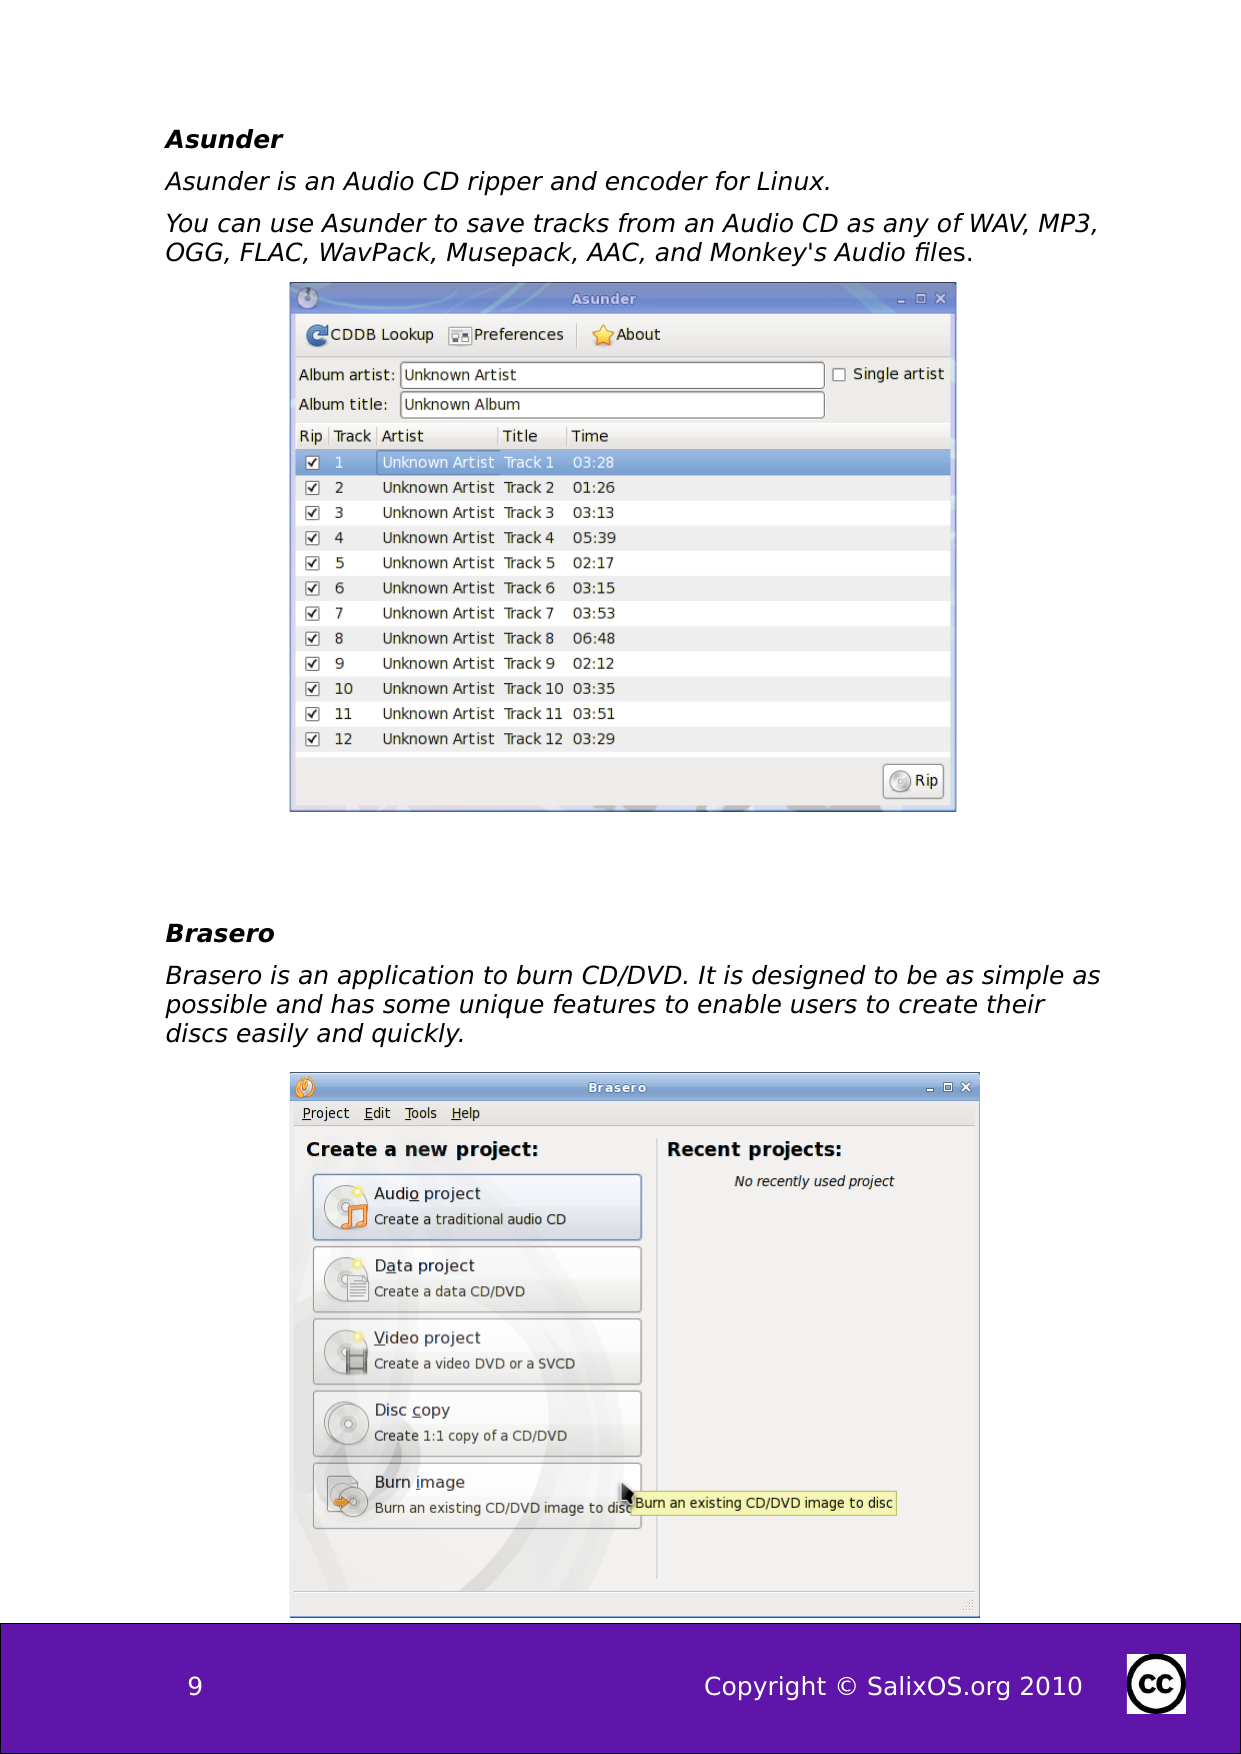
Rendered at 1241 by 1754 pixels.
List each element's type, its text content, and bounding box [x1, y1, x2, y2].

text Brasero is an application to burn CD/DVD. It is designed to be as simple as possible and has some unique features to enable users to create their discs easily and quickly. [165, 961, 1104, 1049]
text You can use Asunder to save tracks from an Audio CD as any of WAV, MP3, OGG, FLAC, WavPack, Musepack, AAC, and Monkey's Audio files. [165, 209, 1104, 267]
text Asunder is an Audio CD ripper and encoder for Linux. [165, 167, 1104, 197]
subtitle Asunder [165, 126, 1104, 155]
picture [289, 282, 957, 812]
subtitle Brasero [165, 920, 1104, 949]
picture [289, 1072, 980, 1618]
picture [1126, 1654, 1186, 1714]
